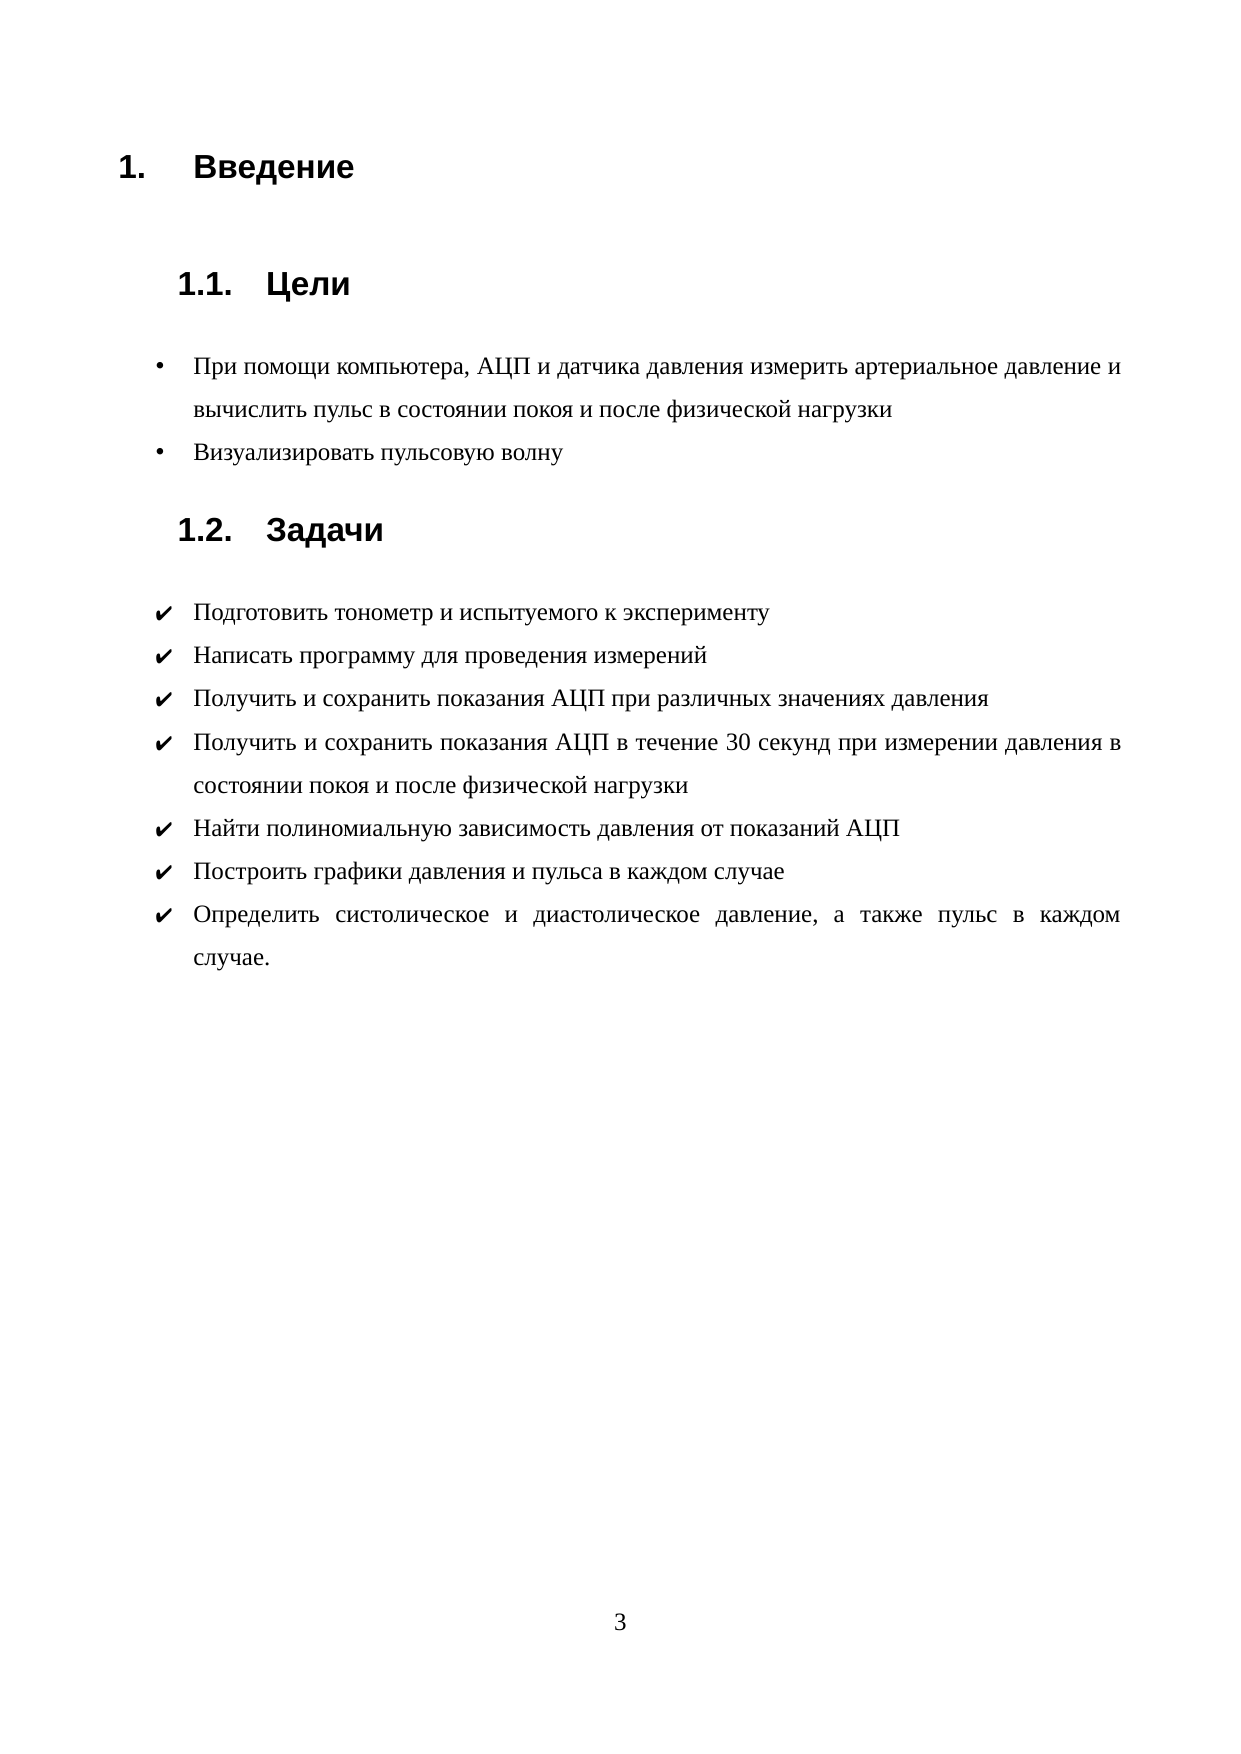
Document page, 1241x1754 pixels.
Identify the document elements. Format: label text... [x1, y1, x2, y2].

list Получить и сохранить показания АЦП при различных значениях давления [156, 683, 1122, 712]
list Определить систолическое и диастолическое давление, а также пульс в каждом случае. [156, 899, 1122, 971]
list Визуализировать пульсовую волну [156, 437, 1122, 466]
list Построить графики давления и пульса в каждом случае [156, 856, 1122, 885]
list При помощи компьютера, АЦП и датчика давления измерить артериальное давление и вычислить пульс в состоянии покоя и после физической нагрузки [156, 351, 1122, 423]
list Найти полиномиальную зависимость давления от показаний АЦП [156, 813, 1122, 842]
subtitle Цели [118, 264, 1122, 303]
list Написать программу для проведения измерений [156, 640, 1122, 669]
subtitle Введение [118, 148, 1122, 186]
subtitle Задачи [118, 510, 1122, 548]
list Подготовить тонометр и испытуемого к эксперименту [156, 597, 1122, 626]
list Получить и сохранить показания АЦП в течение 30 секунд при измерении давления в состоянии покоя и после физической нагрузки [156, 727, 1122, 798]
